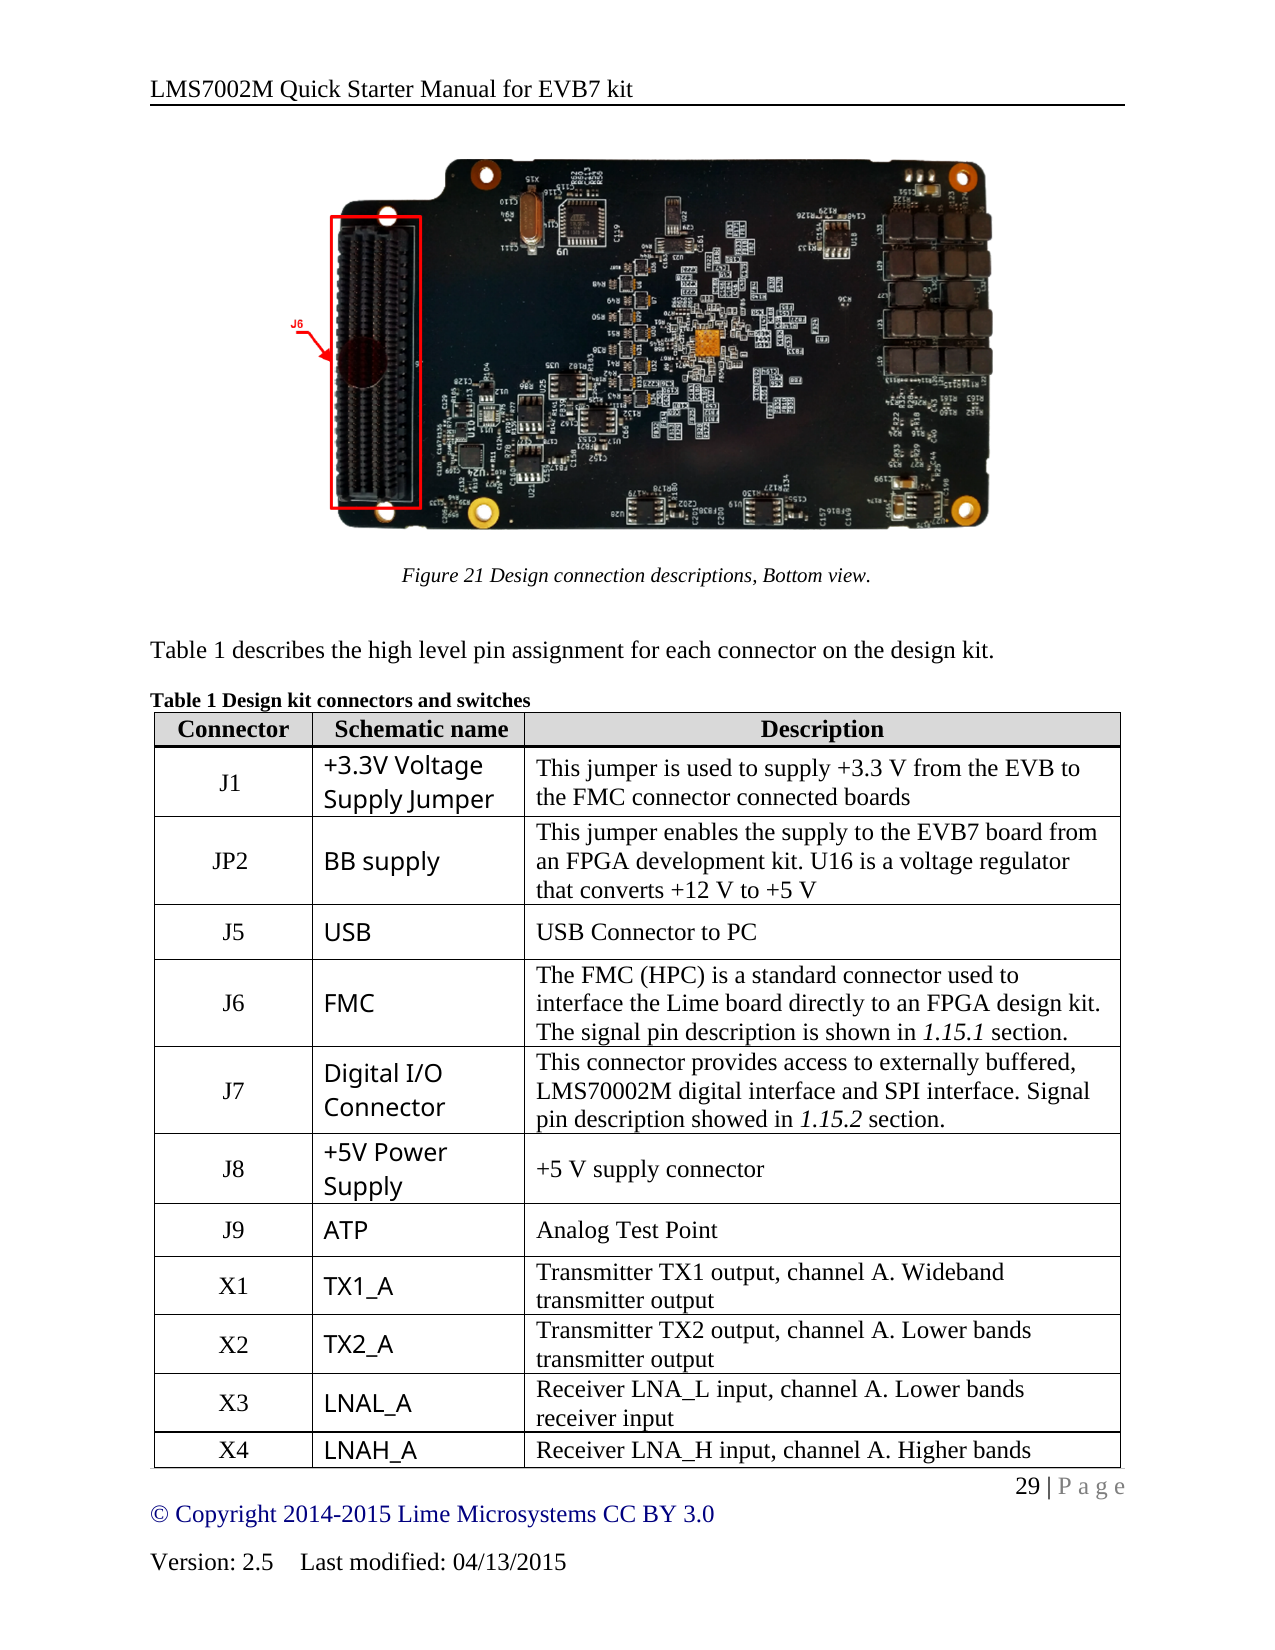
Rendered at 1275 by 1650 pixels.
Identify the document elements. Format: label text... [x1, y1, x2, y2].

table_cell This connector provides access to externally buffered, LMS70002M digital interface and SPI interface. Signal pin description showed in 1.15.2 section. [525, 1047, 1120, 1133]
table_cell LNAL_A [313, 1374, 524, 1431]
text Table 1 describes the high level pin assignment for each connector on the design kit. [150, 635, 1125, 664]
table_cell TX2_A [313, 1315, 524, 1373]
table_cell ATP [313, 1204, 524, 1256]
table_cell J5 [155, 905, 312, 959]
table_cell J8 [155, 1134, 312, 1202]
text Table 1 Design kit connectors and switches [150, 688, 1125, 712]
table_header Schematic name [313, 713, 524, 745]
table_cell This jumper is used to supply +3.3 V from the EVB to the FMC connector connected boards [525, 748, 1120, 816]
table_header Description [525, 713, 1120, 745]
table_cell USB [313, 905, 524, 959]
table_cell +5V Power Supply [313, 1134, 524, 1202]
table_cell This jumper enables the supply to the EVB7 board from an FPGA development kit. U16 is a voltage regulator that converts +12 V to +5 V [525, 817, 1120, 903]
table_cell LNAH_A [313, 1433, 524, 1467]
table_cell Receiver LNA_L input, channel A. Lower bands receiver input [525, 1374, 1120, 1431]
table_cell USB Connector to PC [525, 905, 1120, 959]
table_cell TX1_A [313, 1257, 524, 1314]
table_cell J7 [155, 1047, 312, 1133]
table_cell X4 [155, 1433, 312, 1467]
table_cell FMC [313, 960, 524, 1046]
table_cell +5 V supply connector [525, 1134, 1120, 1202]
table_cell BB supply [313, 817, 524, 903]
table_cell Transmitter TX2 output, channel A. Lower bands transmitter output [525, 1315, 1120, 1373]
table_cell Analog Test Point [525, 1204, 1120, 1256]
table_header Connector [155, 713, 312, 745]
table_cell The FMC (HPC) is a standard connector used to interface the Lime board directly to an FPGA design kit. The signal pin description is shown in 1.15.1 section. [525, 960, 1120, 1046]
table_cell J1 [155, 748, 312, 816]
table_cell X3 [155, 1374, 312, 1431]
table_cell JP2 [155, 817, 312, 903]
table_cell Receiver LNA_H input, channel A. Higher bands [525, 1433, 1120, 1467]
table_cell J9 [155, 1204, 312, 1256]
table_cell Transmitter TX1 output, channel A. Wideband transmitter output [525, 1257, 1120, 1314]
text Figure 21 Design connection descriptions, Bottom view. [150, 563, 1125, 587]
table_cell +3.3V Voltage Supply Jumper [313, 748, 524, 816]
table_cell Digital I/O Connector [313, 1047, 524, 1133]
picture [282, 159, 993, 530]
table_cell X1 [155, 1257, 312, 1314]
table_cell J6 [155, 960, 312, 1046]
table_cell X2 [155, 1315, 312, 1373]
